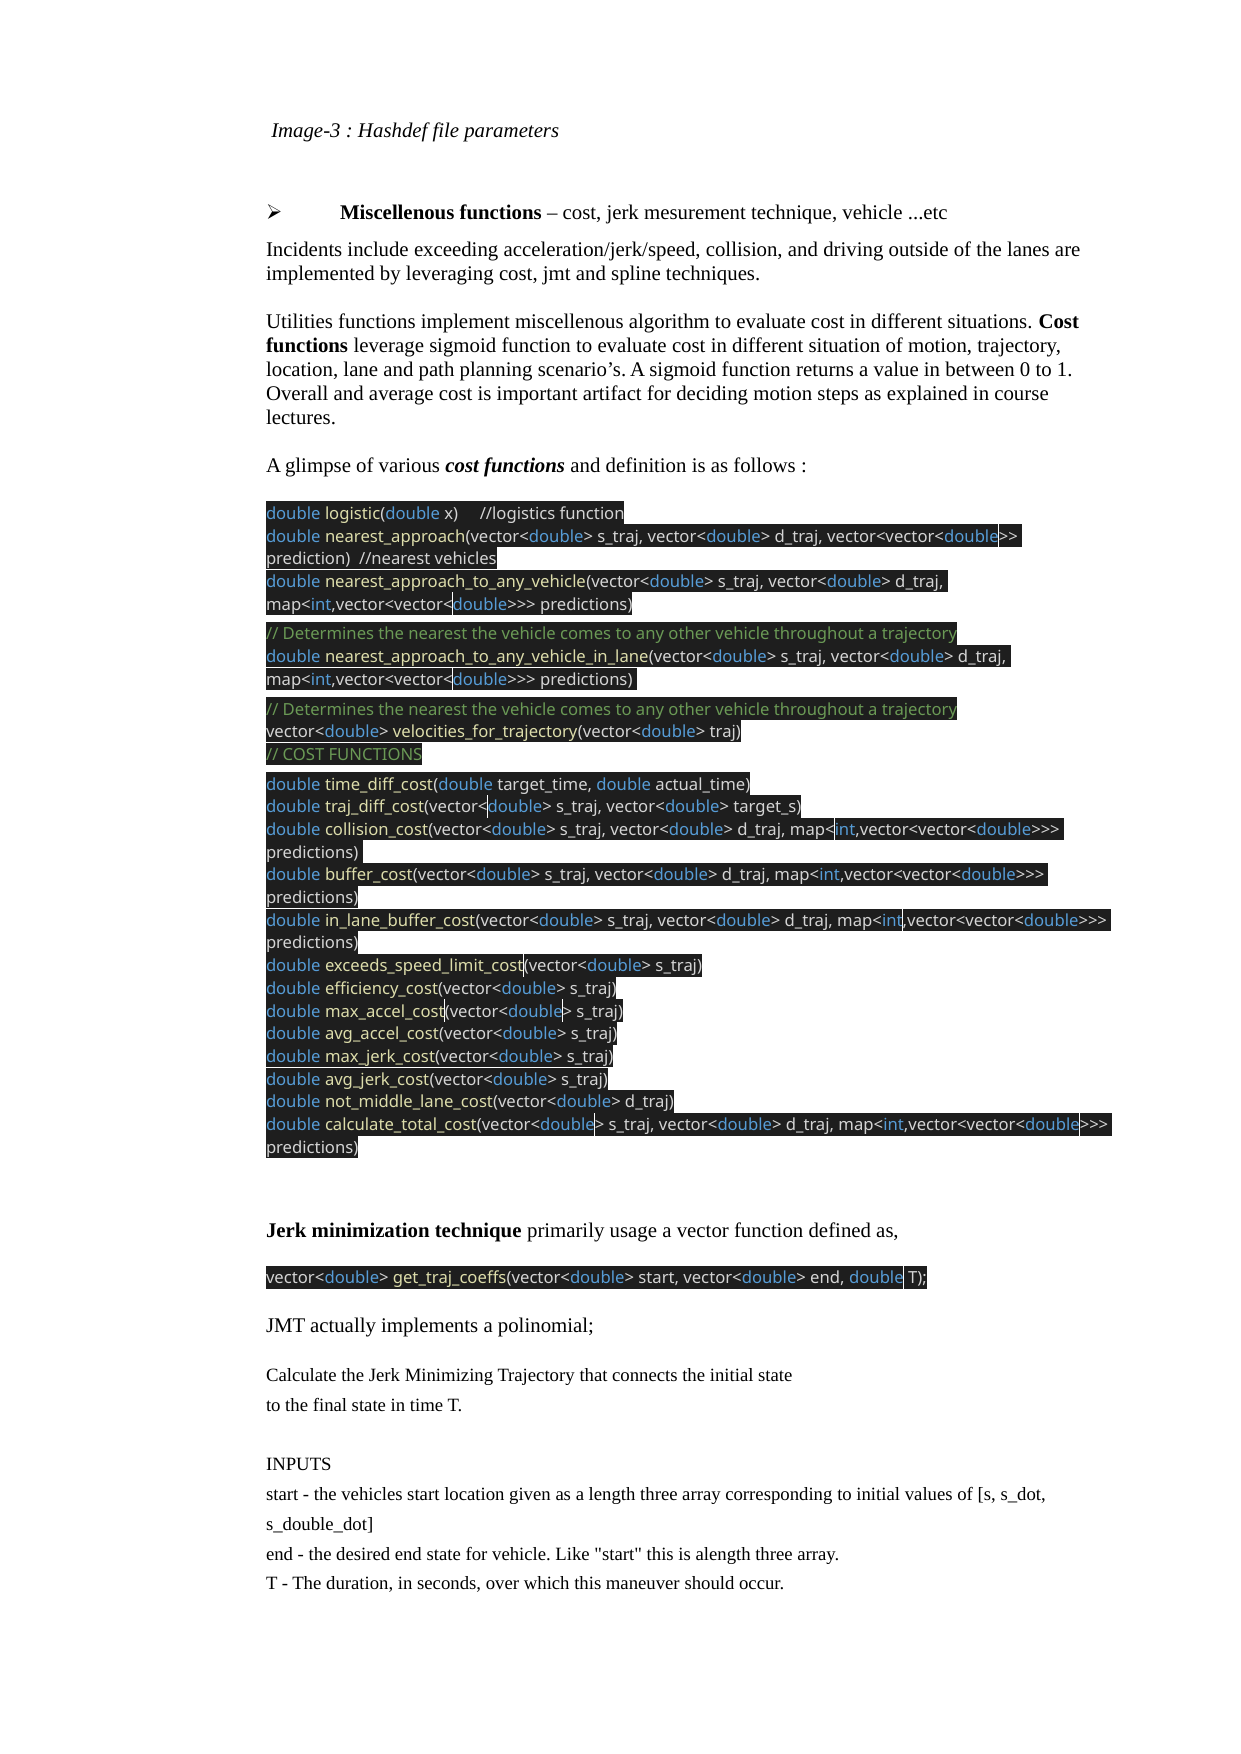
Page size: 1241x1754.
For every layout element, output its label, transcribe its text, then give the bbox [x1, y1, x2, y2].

text // Determines the nearest the vehicle comes to any other vehicle throughout a trajectory [118, 615, 1122, 645]
text double avg_jerk_cost(vector<double> s_traj) [266, 1067, 1122, 1090]
text double nearest_approach_to_any_vehicle(vector<double> s_traj, vector<double> d_traj, map<int,vector<vector<double>>> predictions) [266, 569, 1122, 615]
text JMT actually implements a polinomial; [266, 1313, 1122, 1337]
text double nearest_approach_to_any_vehicle_in_lane(vector<double> s_traj, vector<double> d_traj, map<int,vector<vector<double>>> predictions) [266, 645, 1122, 690]
text double avg_accel_cost(vector<double> s_traj) [266, 1022, 1122, 1045]
text Calculate the Jerk Minimizing Trajectory that connects the initial state [266, 1356, 1122, 1386]
text // Determines the nearest the vehicle comes to any other vehicle throughout a trajectory [118, 690, 1122, 720]
text double collision_cost(vector<double> s_traj, vector<double> d_traj, map<int,vector<vector<double>>> predictions) [266, 818, 1122, 863]
text Jerk minimization technique primarily usage a vector function defined as, [266, 1218, 1122, 1242]
text INPUTS [266, 1445, 1122, 1475]
text double traj_diff_cost(vector<double> s_traj, vector<double> target_s) [266, 795, 1122, 818]
text T - The duration, in seconds, over which this maneuver should occur. [266, 1564, 1122, 1594]
text // COST FUNCTIONS [266, 742, 1122, 765]
text double max_jerk_cost(vector<double> s_traj) [266, 1045, 1122, 1067]
text to the final state in time T. [266, 1386, 1122, 1416]
text double logistic(double x) //logistics function [266, 501, 1122, 524]
text double time_diff_cost(double target_time, double actual_time) [118, 765, 1122, 795]
text double buffer_cost(vector<double> s_traj, vector<double> d_traj, map<int,vector<vector<double>>> predictions) [266, 863, 1122, 908]
text Incidents include exceeding acceleration/jerk/speed, collision, and driving outside of the lanes are implemented by leveraging cost, jmt and spline techniques. [266, 237, 1122, 285]
text double calculate_total_cost(vector<double> s_traj, vector<double> d_traj, map<int,vector<vector<double>>> predictions) [266, 1113, 1122, 1158]
text A glimpse of various cost functions and definition is as follows : [266, 453, 1122, 477]
text double not_middle_lane_cost(vector<double> d_traj) [266, 1090, 1122, 1113]
text double nearest_approach(vector<double> s_traj, vector<double> d_traj, vector<vector<double>> prediction) //nearest vehicles [266, 524, 1122, 569]
text double efficiency_cost(vector<double> s_traj) [266, 977, 1122, 999]
text start - the vehicles start location given as a length three array corresponding to initial values of [s, s_dot, s_double_dot] [266, 1475, 1122, 1534]
text vector<double> get_traj_coeffs(vector<double> start, vector<double> end, double T); [266, 1266, 1122, 1289]
text double exceeds_speed_limit_cost(vector<double> s_traj) [266, 954, 1122, 977]
text end - the desired end state for vehicle. Like "start" this is alength three array. [266, 1534, 1122, 1564]
subtitle Miscellenous functions – cost, jerk mesurement technique, vehicle ...etc [266, 200, 1122, 224]
text Image-3 : Hashdef file parameters [266, 118, 1122, 142]
text double max_accel_cost(vector<double> s_traj) [266, 999, 1122, 1022]
text double in_lane_buffer_cost(vector<double> s_traj, vector<double> d_traj, map<int,vector<vector<double>>> predictions) [266, 908, 1122, 954]
text vector<double> velocities_for_trajectory(vector<double> traj) [266, 720, 1122, 742]
text Utilities functions implement miscellenous algorithm to evaluate cost in different situations. Cost functions leverage sigmoid function to evaluate cost in different situation of motion, trajectory, location, lane and path planning scenario’s. A sigmoid function returns a value in between 0 to 1. Overall and average cost is important artifact for deciding motion steps as explained in course lectures. [266, 309, 1122, 429]
